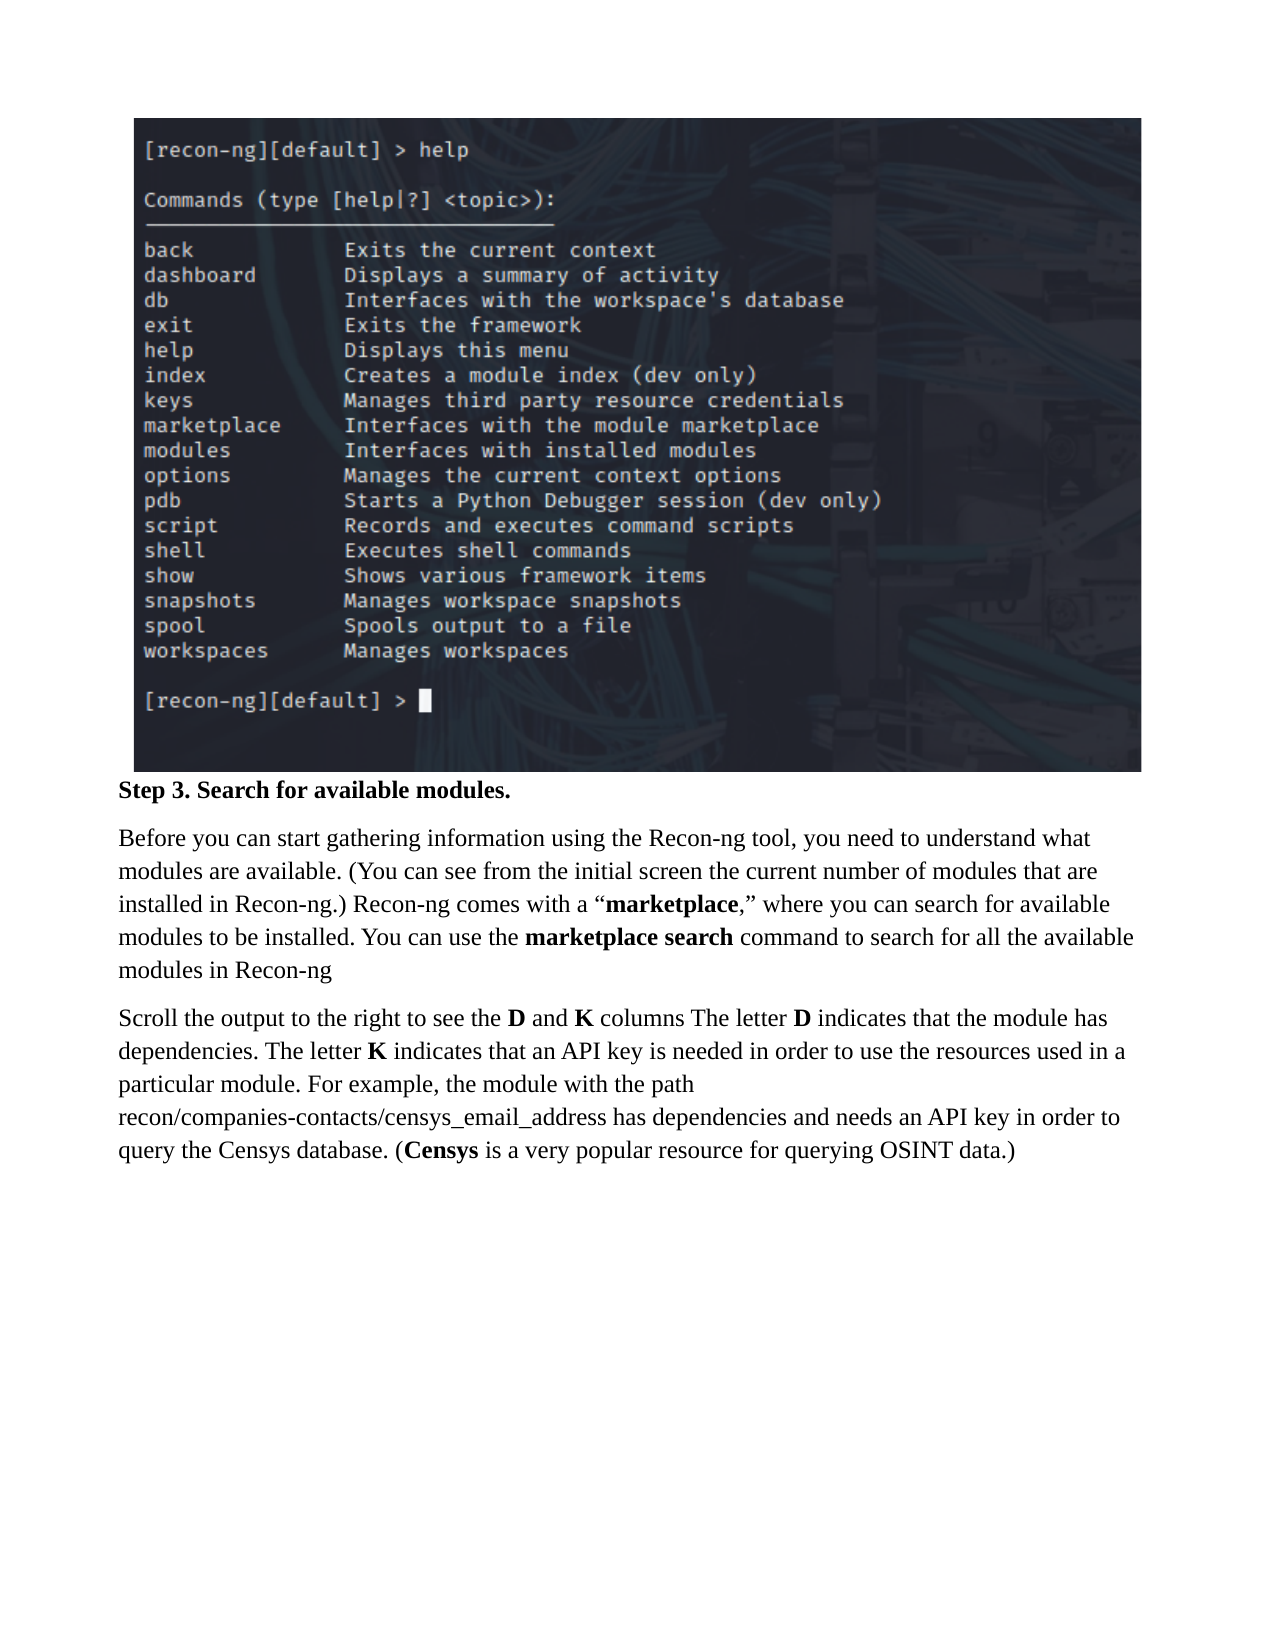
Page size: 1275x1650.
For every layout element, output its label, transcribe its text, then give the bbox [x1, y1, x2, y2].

text Before you can start gathering information using the Recon-ng tool, you need to understand what modules are available. (You can see from the initial screen the current number of modules that are installed in Recon-ng.) Recon-ng comes with a “marketplace,” where you can search for available modules to be installed. You can use the marketplace search command to search for all the available modules in Recon-ng [118, 823, 1157, 984]
text Step 3. Search for available modules. [118, 118, 1157, 804]
text Scroll the output to the right to see the D and K columns The letter D indicates that the module has dependencies. The letter K indicates that an API key is needed in order to use the resources used in a particular module. For example, the module with the path recon/companies-contacts/censys_email_address has dependencies and needs an API key in order to query the Censys database. (Censys is a very popular resource for querying OSINT data.) [118, 1003, 1157, 1164]
picture [133, 118, 1142, 772]
